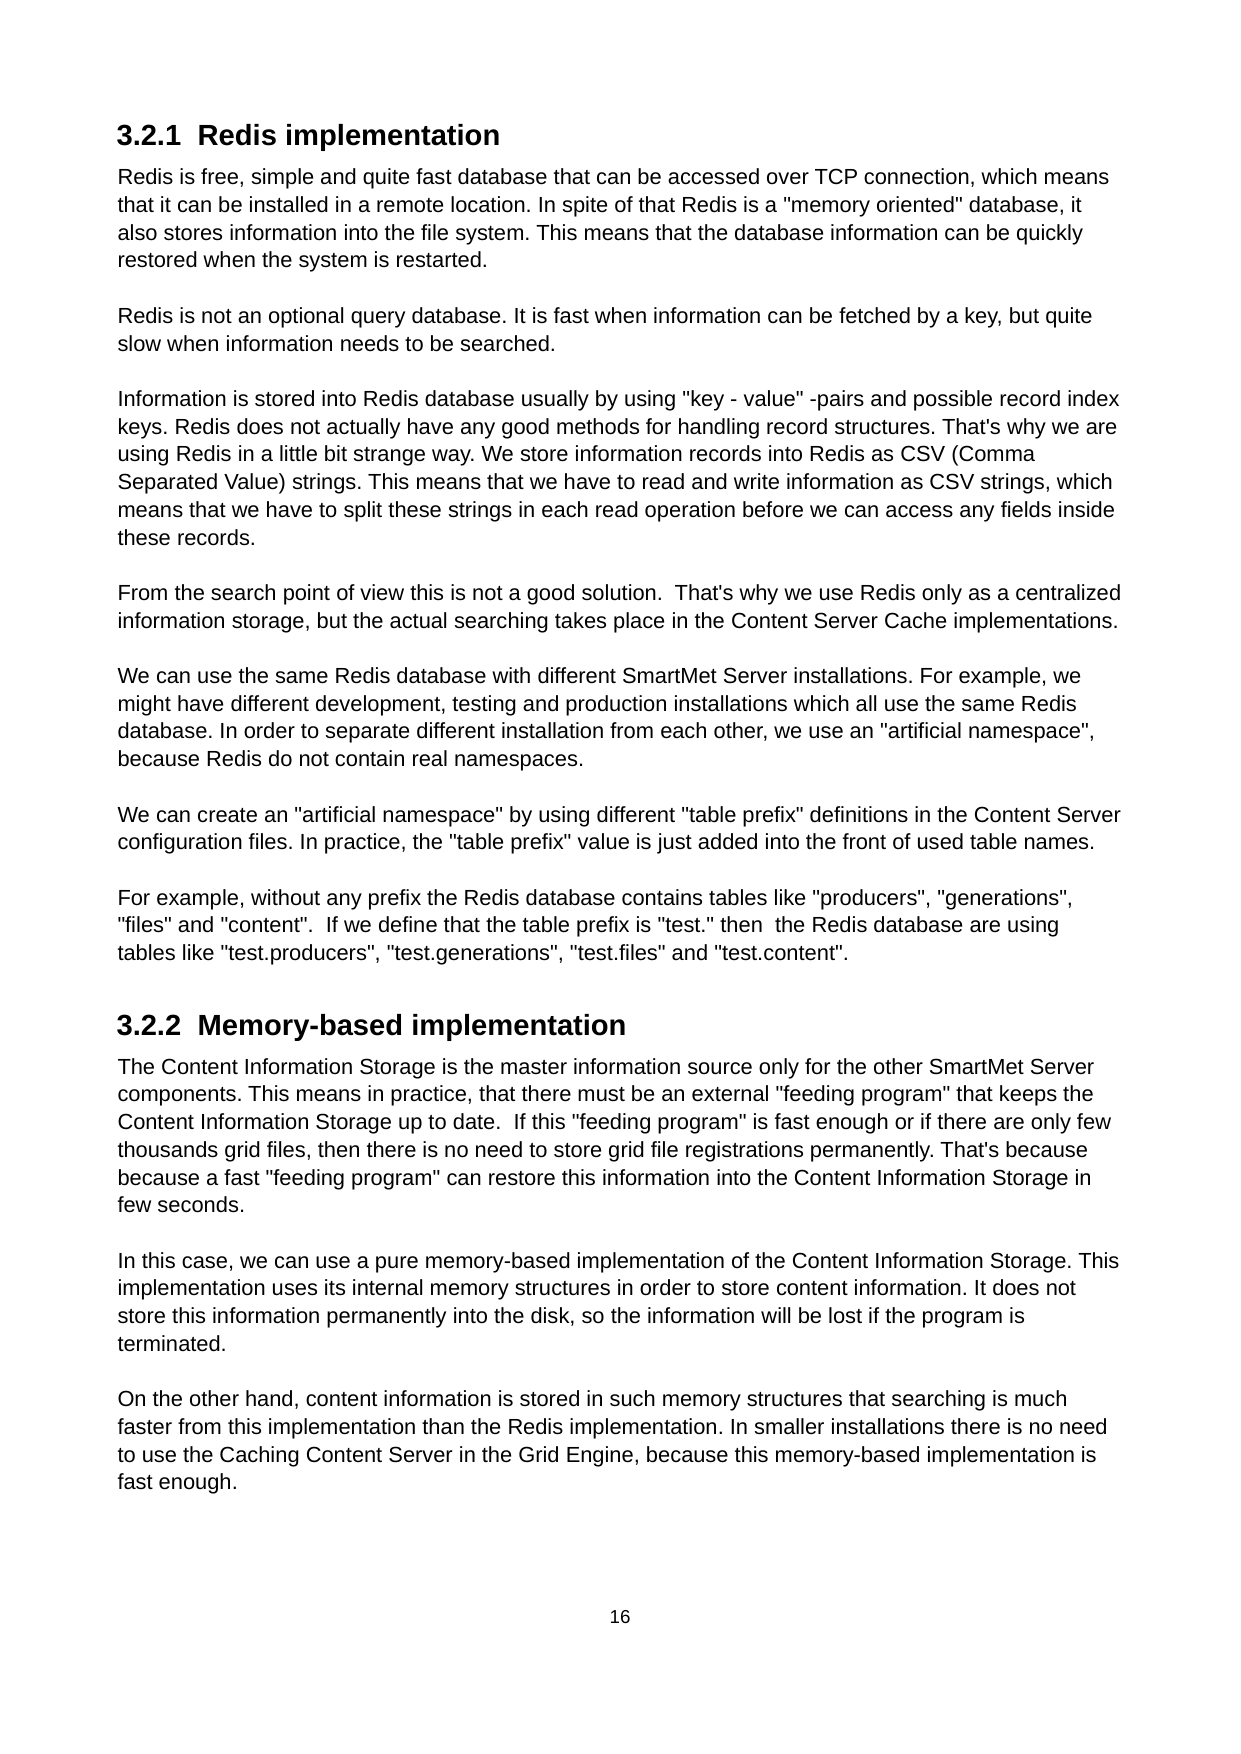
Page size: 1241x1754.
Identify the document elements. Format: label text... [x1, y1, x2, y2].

text We can create an "artificial namespace" by using different "table prefix" definitions in the Content Server configuration files. In practice, the "table prefix" value is just added into the front of used table names. [117, 801, 1122, 854]
text From the search point of view this is not a good solution. That's why we use Redis only as a centralized information storage, but the actual searching takes place in the Content Server Cache implementations. [117, 580, 1122, 633]
text On the other hand, content information is stored in such memory structures that searching is much faster from this implementation than the Redis implementation. In smaller installations there is no need to use the Caching Content Server in the Grid Engine, because this memory-based implementation is fast enough. [117, 1386, 1122, 1494]
text In this case, we can use a pure memory-based implementation of the Content Information Storage. This implementation uses its internal memory structures in order to store content information. It does not store this information permanently into the disk, so the information will be lost if the program is terminated. [117, 1247, 1122, 1356]
subtitle Memory-based implementation [108, 1007, 1122, 1041]
subtitle Redis implementation [108, 118, 1122, 152]
text Redis is not an optional query database. It is fast when information can be fetched by a key, but quite slow when information needs to be searched. [117, 303, 1122, 356]
text The Content Information Storage is the master information source only for the other SmartMet Server components. This means in practice, that there must be an external "feeding program" that keeps the Content Information Storage up to date. If this "feeding program" is fast enough or if there are only few thousands grid files, then there is no need to store grid file registrations permanently. That's because because a fast "feeding program" can restore this information into the Content Information Storage in few seconds. [117, 1053, 1122, 1217]
text We can use the same Redis database with different SmartMet Server installations. For example, we might have different development, testing and production installations which all use the same Redis database. In order to separate different installation from each other, we use an "artificial namespace", because Redis do not contain real namespaces. [117, 663, 1122, 771]
text Redis is free, simple and quite fast database that can be accessed over TCP connection, which means that it can be installed in a remote location. In spite of that Redis is a "memory oriented" database, it also stores information into the file system. This means that the database information can be quickly restored when the system is restarted. [117, 164, 1122, 272]
text Information is stored into Redis database usually by using "key - value" -pairs and possible record index keys. Redis does not actually have any good methods for handling record structures. That's why we are using Redis in a little bit strange way. We store information records into Redis as CSV (Comma Separated Value) strings. This means that we have to read and write information as CSV strings, which means that we have to split these strings in each read operation before we can access any fields inside these records. [117, 386, 1122, 549]
text For example, without any prefix the Redis database contains tables like "producers", "generations", "files" and "content". If we define that the table prefix is "test." then the Redis database are using tables like "test.producers", "test.generations", "test.files" and "test.content". [117, 884, 1122, 965]
